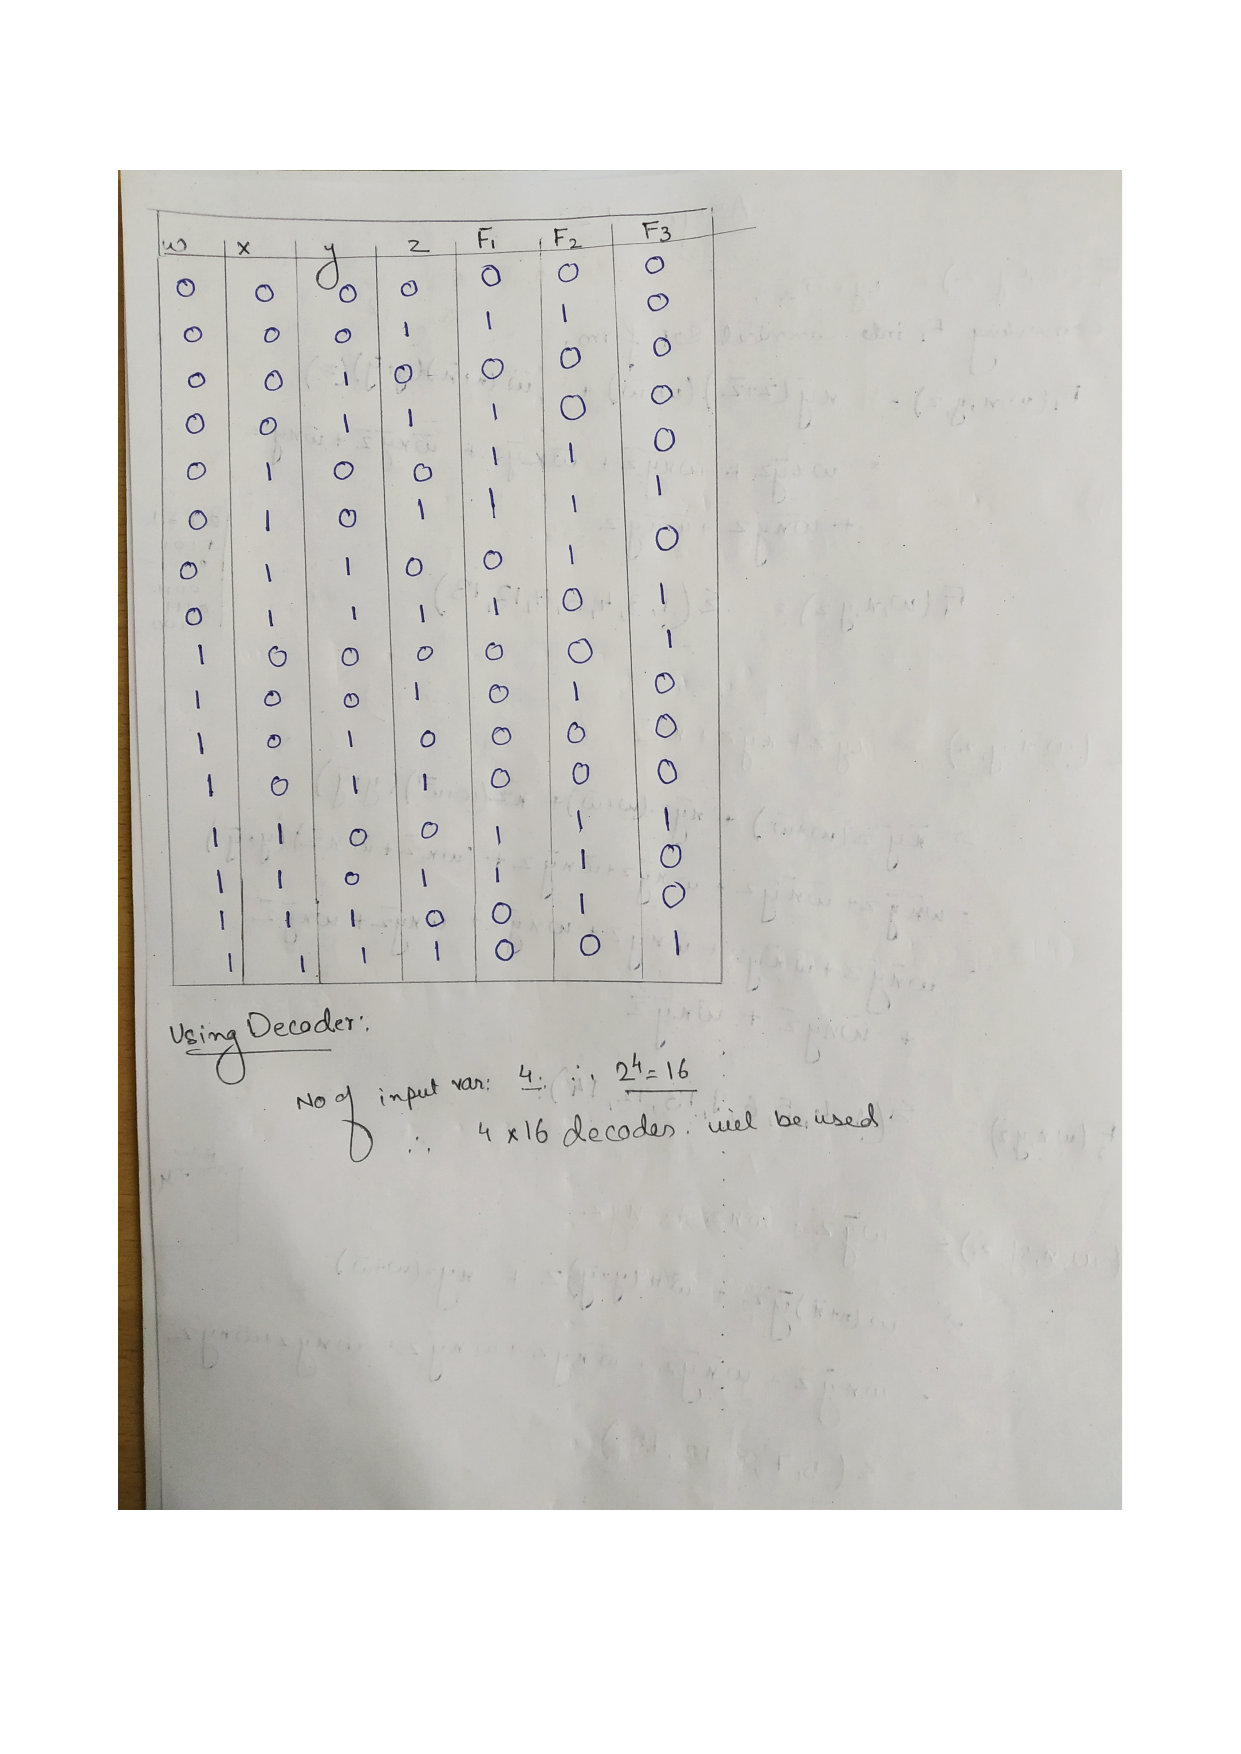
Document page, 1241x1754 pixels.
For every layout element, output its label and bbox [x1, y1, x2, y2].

picture [118, 170, 1123, 1510]
